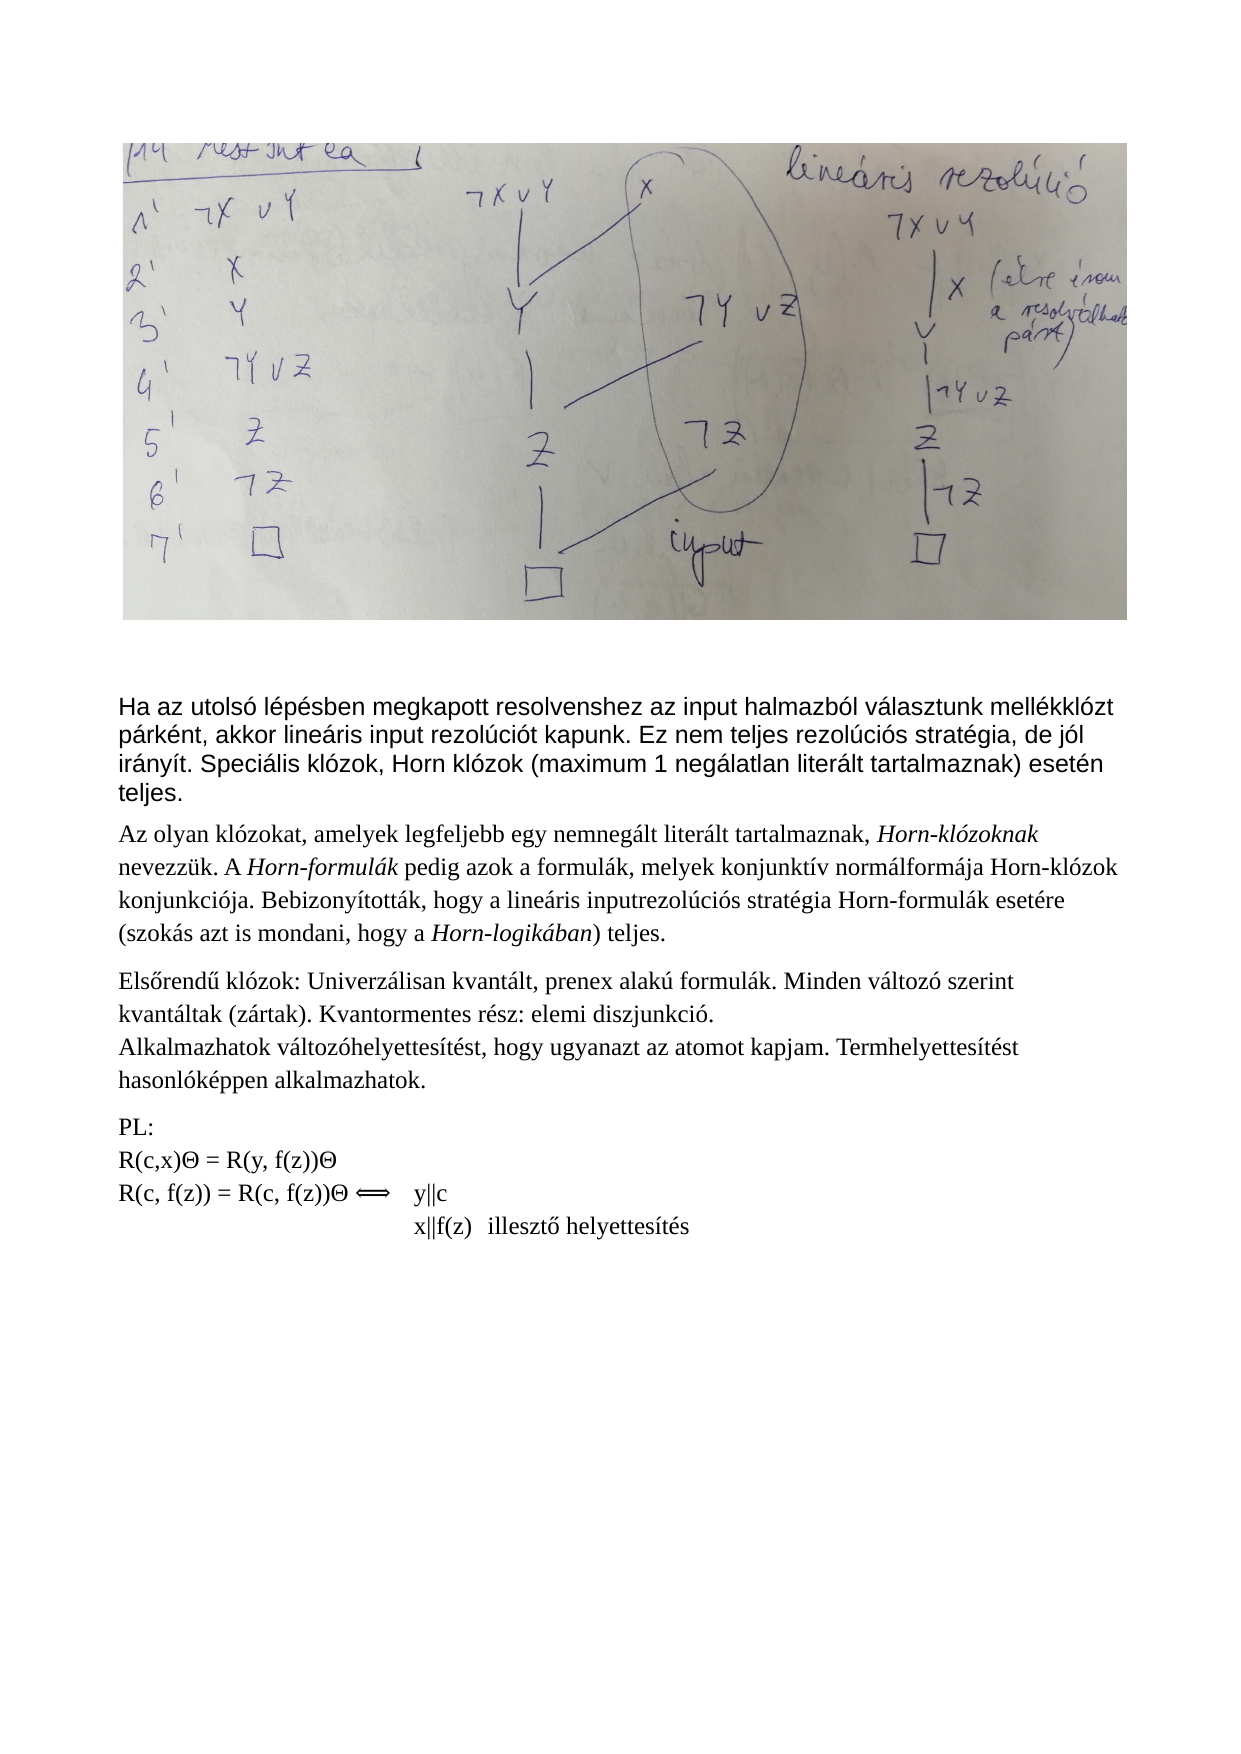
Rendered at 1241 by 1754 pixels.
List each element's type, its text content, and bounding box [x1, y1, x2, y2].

text Az olyan klózokat, amelyek legfeljebb egy nemnegált literált tartalmaznak, Horn-klózoknak nevezzük. A Horn-formulák pedig azok a formulák, melyek konjunktív normálformája Horn-klózok konjunkciója. Bebizonyították, hogy a lineáris inputrezolúciós stratégia Horn-formulák esetére (szokás azt is mondani, hogy a Horn-logikában) teljes. [118, 819, 1122, 947]
subtitle Ha az utolsó lépésben megkapott resolvenshez az input halmazból választunk mellékklózt párként, akkor lineáris input rezolúciót kapunk. Ez nem teljes rezolúciós stratégia, de jól irányít. Speciális klózok, Horn klózok (maximum 1 negálatlan literált tartalmaznak) esetén teljes. [118, 692, 1122, 807]
text Elsőrendű klózok: Univerzálisan kvantált, prenex alakú formulák. Minden változó szerint kvantáltak (zártak). Kvantormentes rész: elemi diszjunkció. Alkalmazhatok változóhelyettesítést, hogy ugyanazt az atomot kapjam. Termhelyettesítést hasonlóképpen alkalmazhatok. [118, 966, 1122, 1093]
text PL: R(c,x)Θ = R(y, f(z))Θ R(c, f(z)) = R(c, f(z))Θ ⟺ y||c x||f(z) illesztő helyettesítés [118, 1112, 1122, 1240]
picture [122, 143, 1127, 620]
